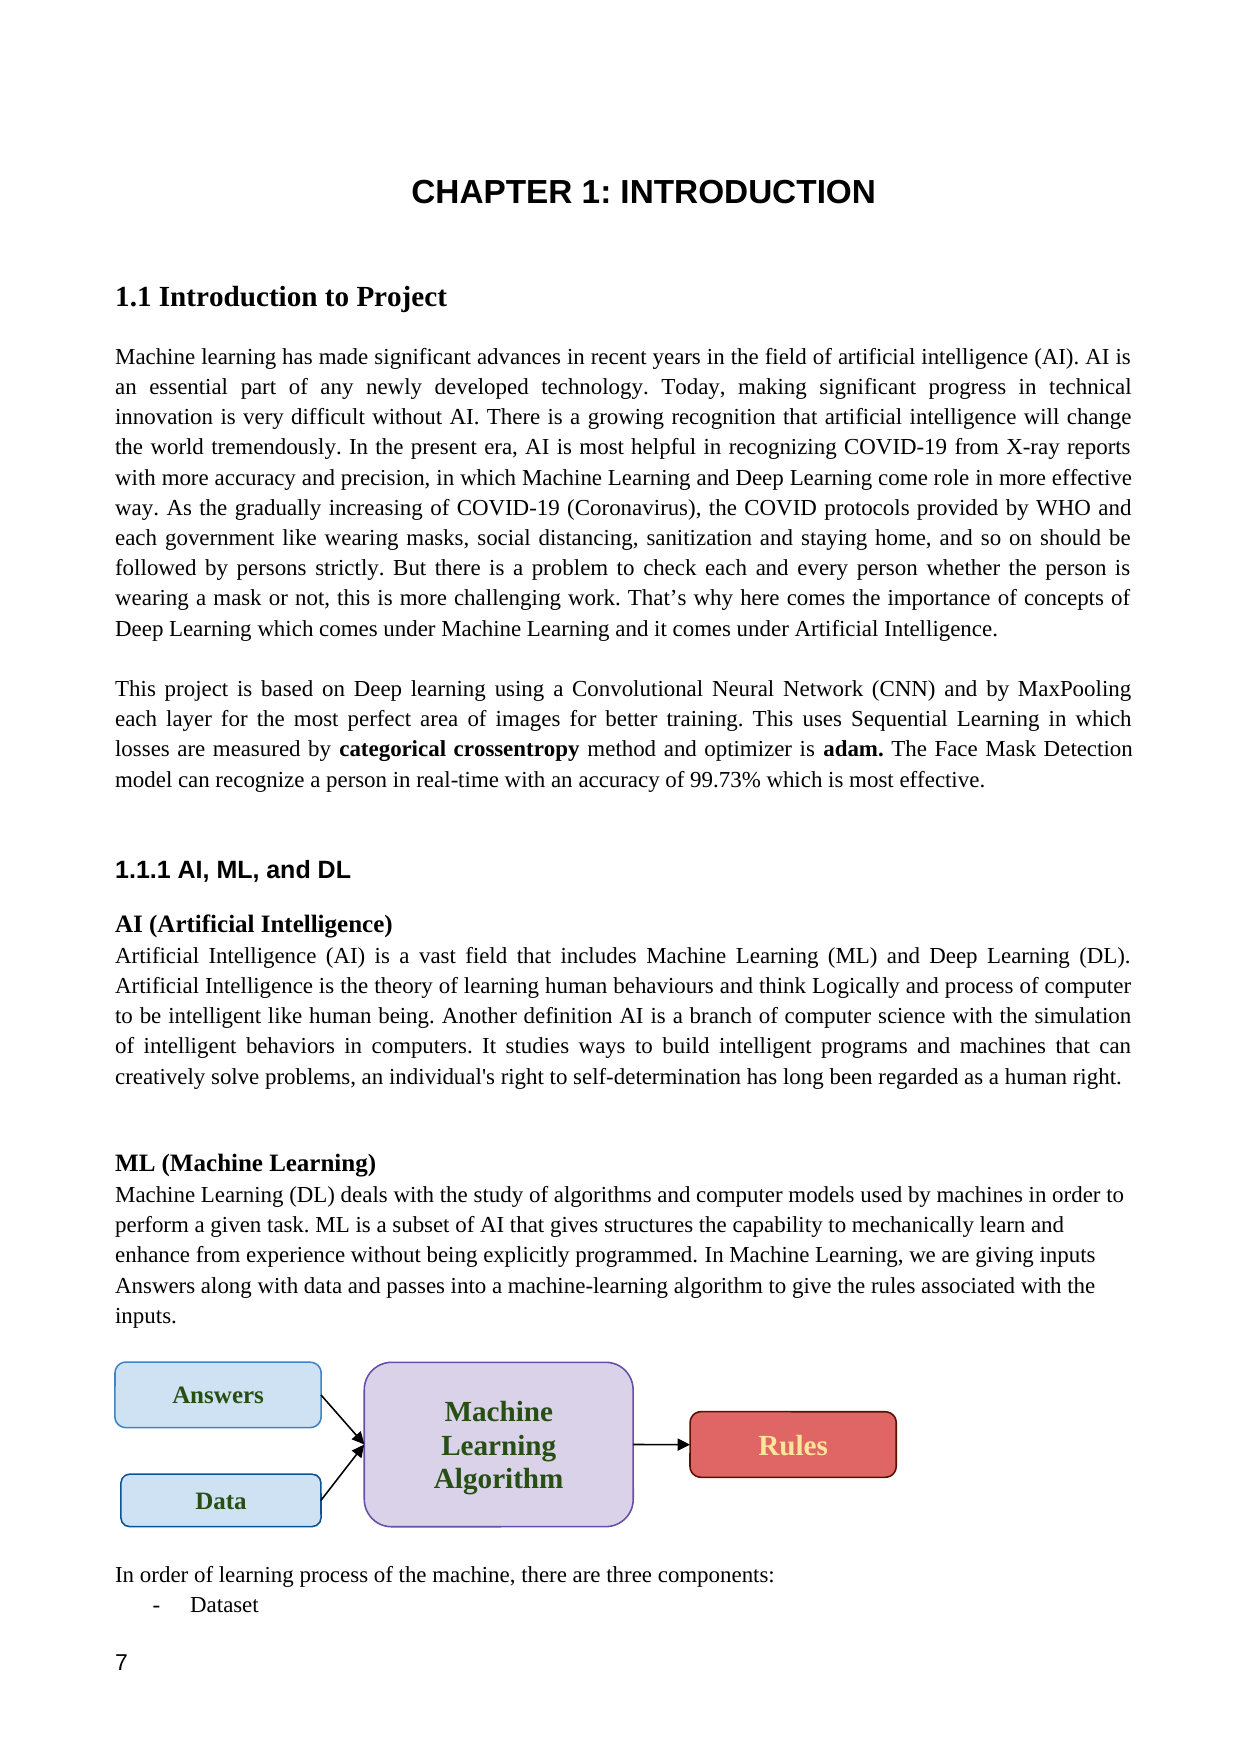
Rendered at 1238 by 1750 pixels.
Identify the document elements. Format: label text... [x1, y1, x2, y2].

text Artificial Intelligence (AI) is a vast field that includes Machine Learning (ML) and Deep Learning (DL). Artificial Intelligence is the theory of learning human behaviours and think Logically and process of computer to be intelligent like human being. Another definition AI is a branch of computer science with the simulation of intelligent behaviors in computers. It studies ways to build intelligent programs and machines that can creatively solve problems, an individual's right to self-determination has long been regarded as a human right. [115, 942, 1133, 1089]
subtitle ML (Machine Learning) [115, 1148, 1133, 1177]
subtitle 1.1.1 AI, ML, and DL [115, 855, 1133, 884]
subtitle AI (Artificial Intelligence) [115, 909, 1133, 938]
subtitle CHAPTER 1: INTRODUCTION [152, 172, 1135, 210]
text Machine learning has made significant advances in recent years in the field of artificial intelligence (AI). AI is an essential part of any newly developed technology. Today, making significant progress in technical innovation is very difficult without AI. There is a growing recognition that artificial intelligence will change the world tremendously. In the present era, AI is most helpful in recognizing COVID-19 from X-ray reports with more accuracy and precision, in which Machine Learning and Deep Learning come role in more effective way. As the gradually increasing of COVID-19 (Coronavirus), the COVID protocols provided by WHO and each government like wearing masks, social distancing, sanitization and staying home, and so on should be followed by persons strictly. But there is a problem to check each and every person whether the person is wearing a mask or not, this is more challenging work. That’s why here comes the importance of concepts of Deep Learning which comes under Machine Learning and it comes under Artificial Intelligence. [115, 343, 1133, 641]
list Dataset [152, 1591, 1133, 1617]
subtitle 1.1 Introduction to Project [115, 279, 1133, 312]
text This project is based on Deep learning using a Convolutional Neural Network (CNN) and by MaxPooling each layer for the most perfect area of images for better training. This uses Sequential Learning in which losses are measured by categorical crossentropy method and optimizer is adam. The Face Mask Detection model can recognize a person in real-time with an accuracy of 99.73% which is most effective. [115, 675, 1133, 792]
text Machine Learning (DL) deals with the study of algorithms and computer models used by machines in order to perform a given task. ML is a subset of AI that gives structures the capability to mechanically learn and enhance from experience without being explicitly programmed. In Machine Learning, we are giving inputs Answers along with data and passes into a machine-learning algorithm to give the rules associated with the inputs. [115, 1181, 1133, 1328]
text In order of learning process of the machine, there are three components: [115, 1561, 1133, 1587]
